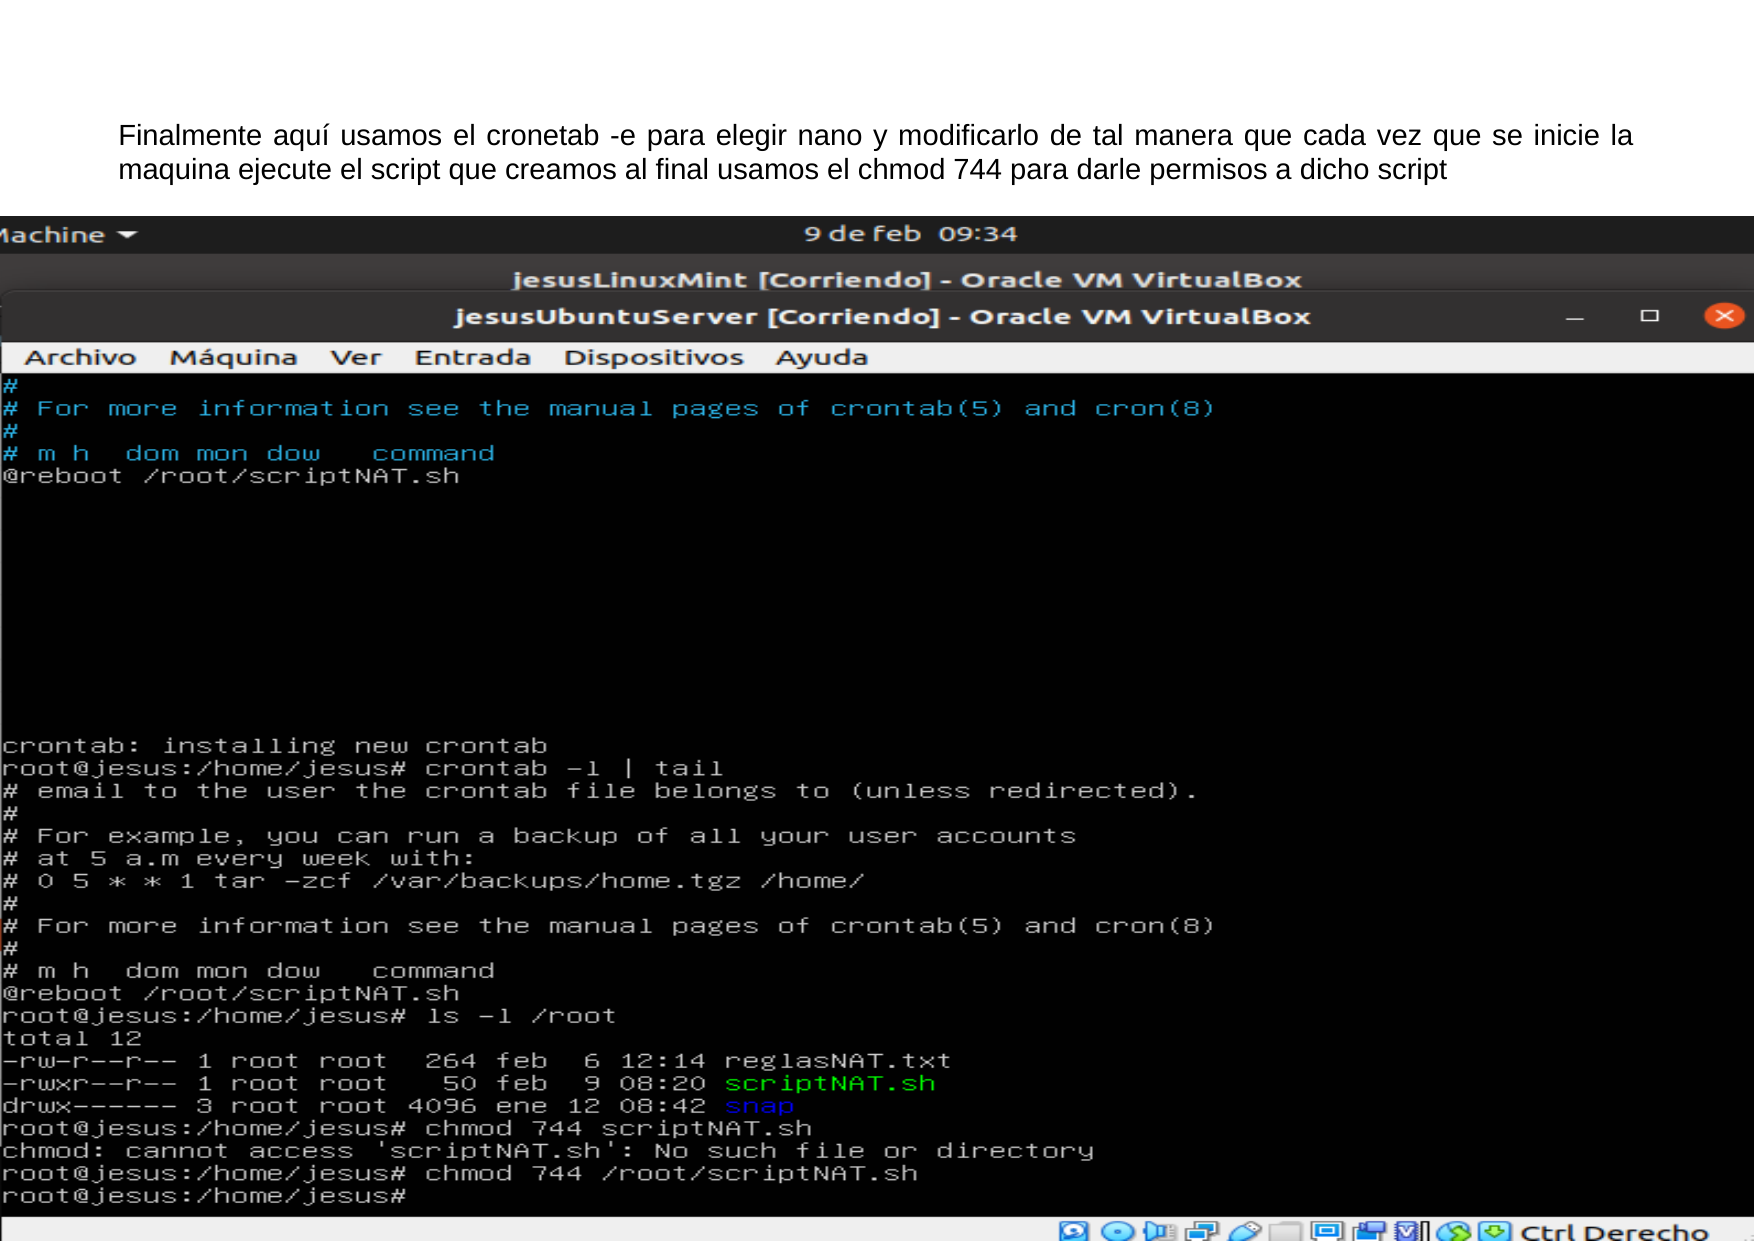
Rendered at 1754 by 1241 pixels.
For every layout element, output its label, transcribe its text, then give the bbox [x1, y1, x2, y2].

picture [0, 216, 1754, 1241]
text Finalmente aquí usamos el cronetab -e para elegir nano y modificarlo de tal manera que cada vez que se inicie la maquina ejecute el script que creamos al final usamos el chmod 744 para darle permisos a dicho script [118, 118, 1636, 185]
